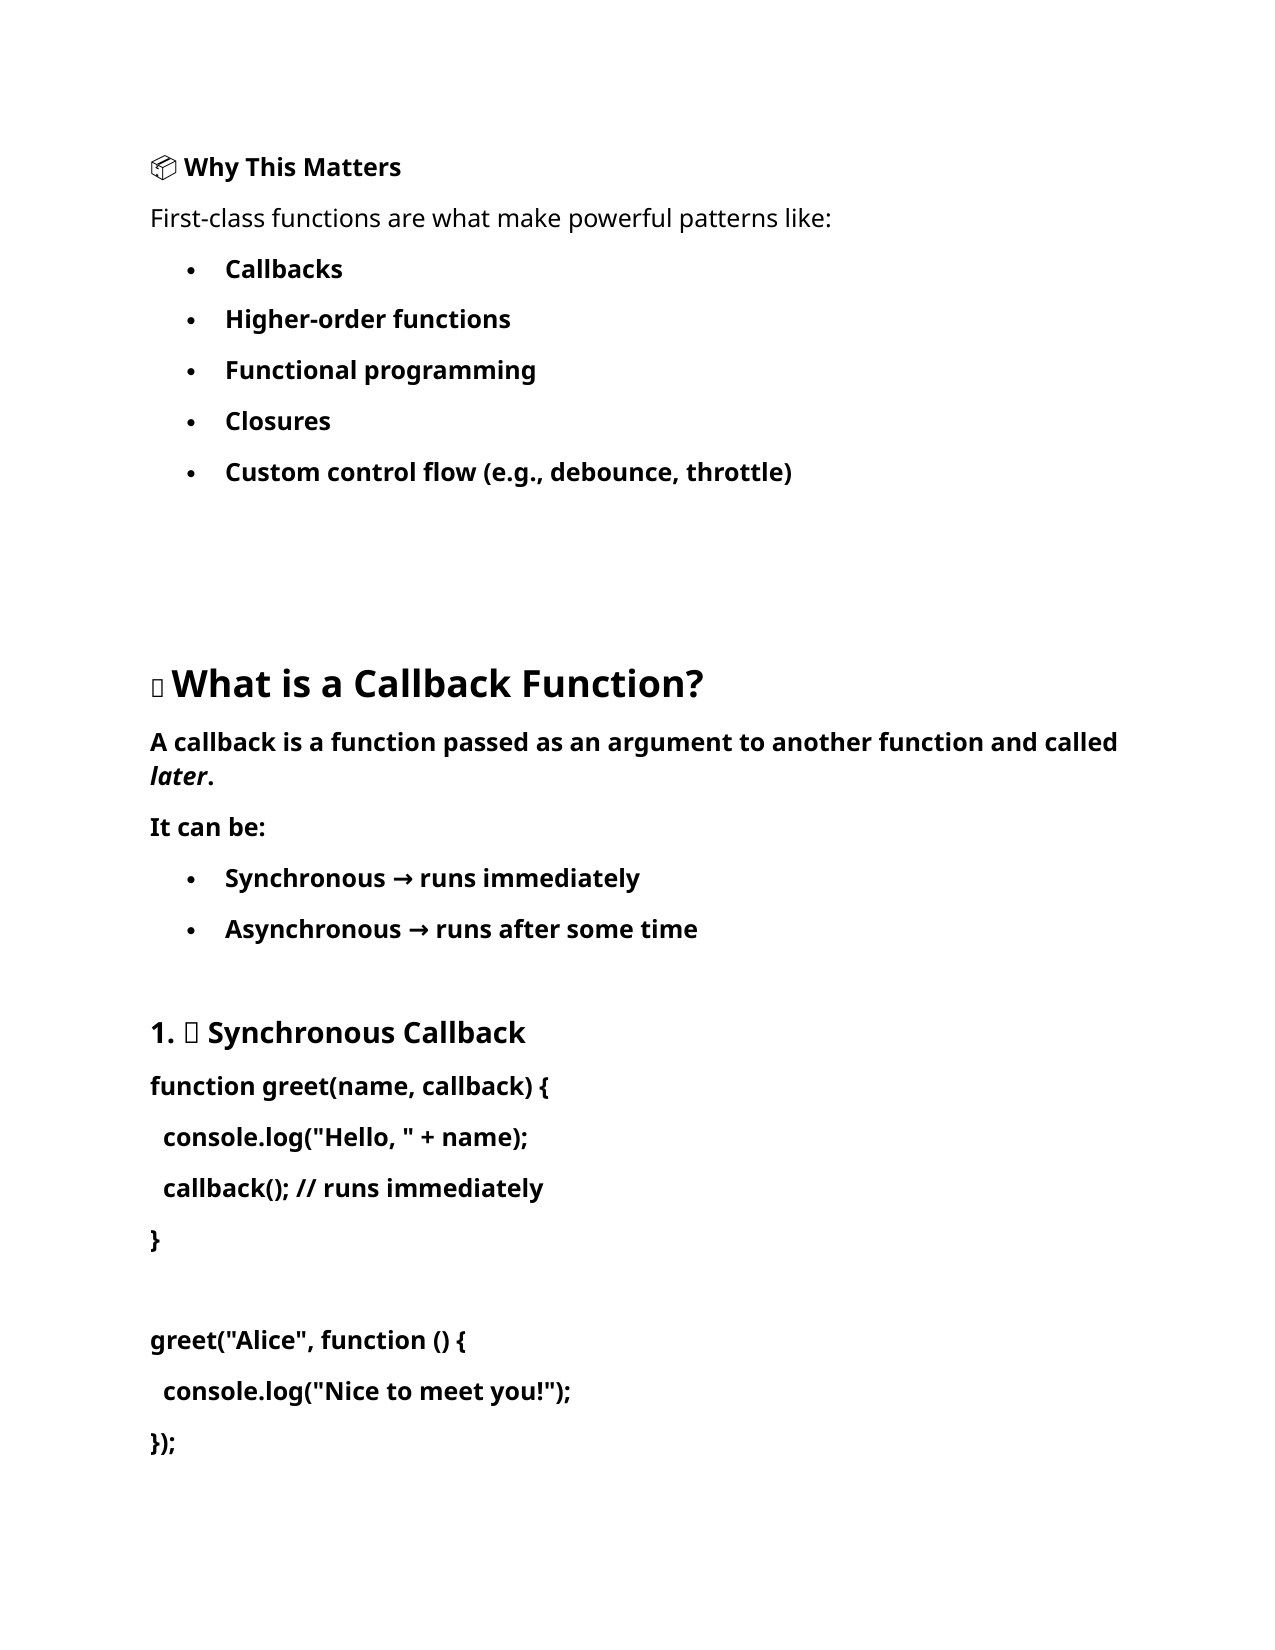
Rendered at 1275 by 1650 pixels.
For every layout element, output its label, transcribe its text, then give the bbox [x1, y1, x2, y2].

text console.log("Hello, " + name); [150, 1120, 1125, 1154]
text ✅ What is a Callback Function? [150, 657, 1125, 708]
list Synchronous → runs immediately [187, 861, 1125, 894]
text It can be: [150, 810, 1125, 844]
text function greet(name, callback) { [150, 1069, 1125, 1103]
list Functional programming [187, 353, 1125, 387]
list Callbacks [187, 251, 1125, 286]
text A callback is a function passed as an argument to another function and called later. [150, 725, 1125, 793]
text greet("Alice", function () { [150, 1323, 1125, 1357]
list Higher-order functions [187, 302, 1125, 336]
text console.log("Nice to meet you!"); [150, 1373, 1125, 1407]
list Custom control flow (e.g., debounce, throttle) [187, 454, 1125, 488]
text } [150, 1221, 1125, 1255]
text 1. ✅ Synchronous Callback [150, 1013, 1125, 1052]
list Closures [187, 404, 1125, 438]
text 📦 Why This Matters [150, 150, 1125, 184]
list Asynchronous → runs after some time [187, 911, 1125, 945]
text callback(); // runs immediately [150, 1171, 1125, 1204]
text First-class functions are what make powerful patterns like: [150, 201, 1125, 235]
text }); [150, 1424, 1125, 1458]
